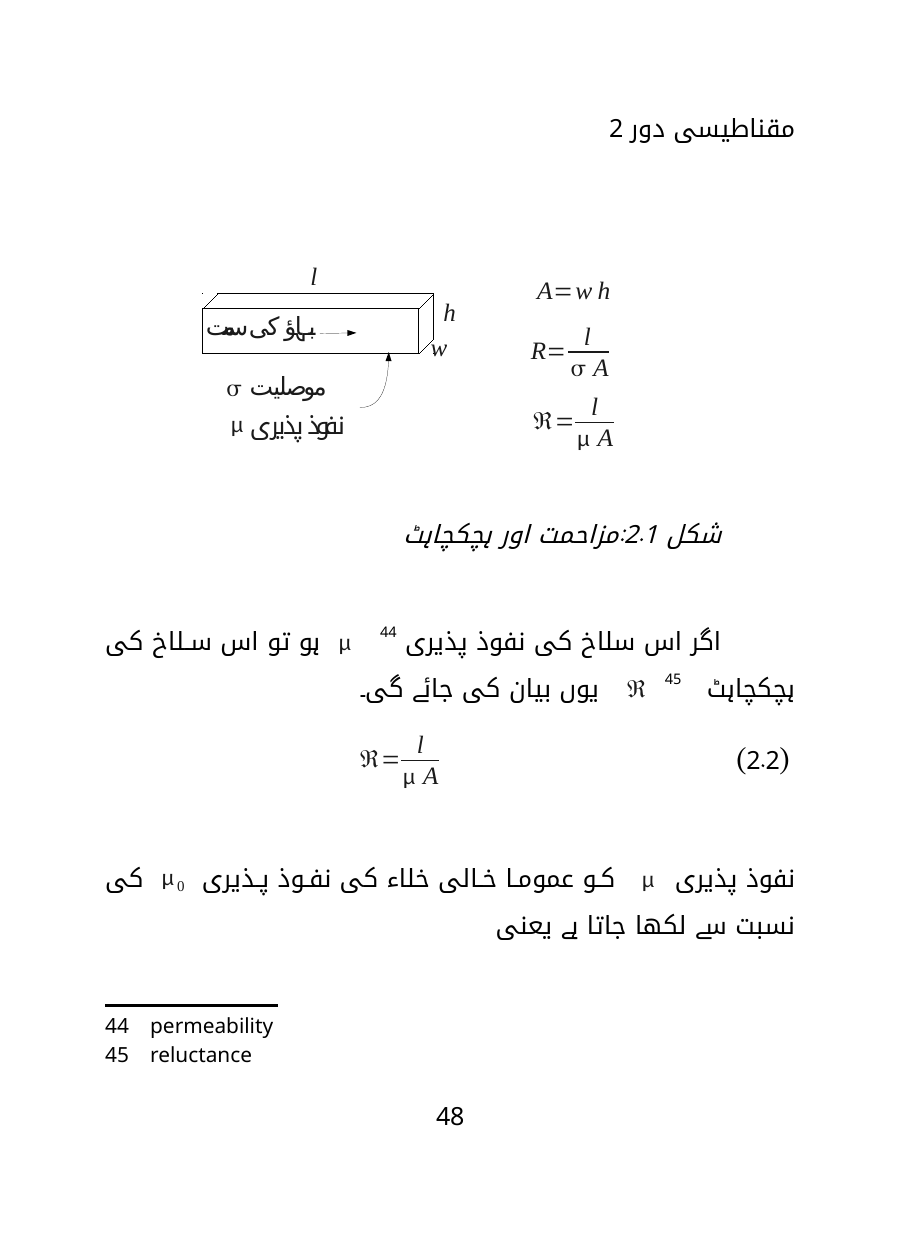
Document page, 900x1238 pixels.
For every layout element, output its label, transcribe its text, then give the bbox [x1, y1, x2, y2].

text نفوذ پذیری کو عموما خالی خلاء کی نفوذ پذیریکی نسبت سے لکھا جاتا ہے یعنی [105, 855, 795, 950]
table_header [105, 726, 686, 808]
text reluctance [105, 1040, 795, 1068]
table_header (2.2) [686, 726, 795, 808]
text شکل 2.1:مزاحمت اور ہچکچاہٹ [179, 195, 721, 558]
text اگر اس سلاخ کی نفوذ پذیری ہو تو اس سلاخ کی ہچکچاہٹ یوں بیان کی جائے گی۔ [105, 618, 795, 713]
text permeability [105, 1012, 795, 1040]
